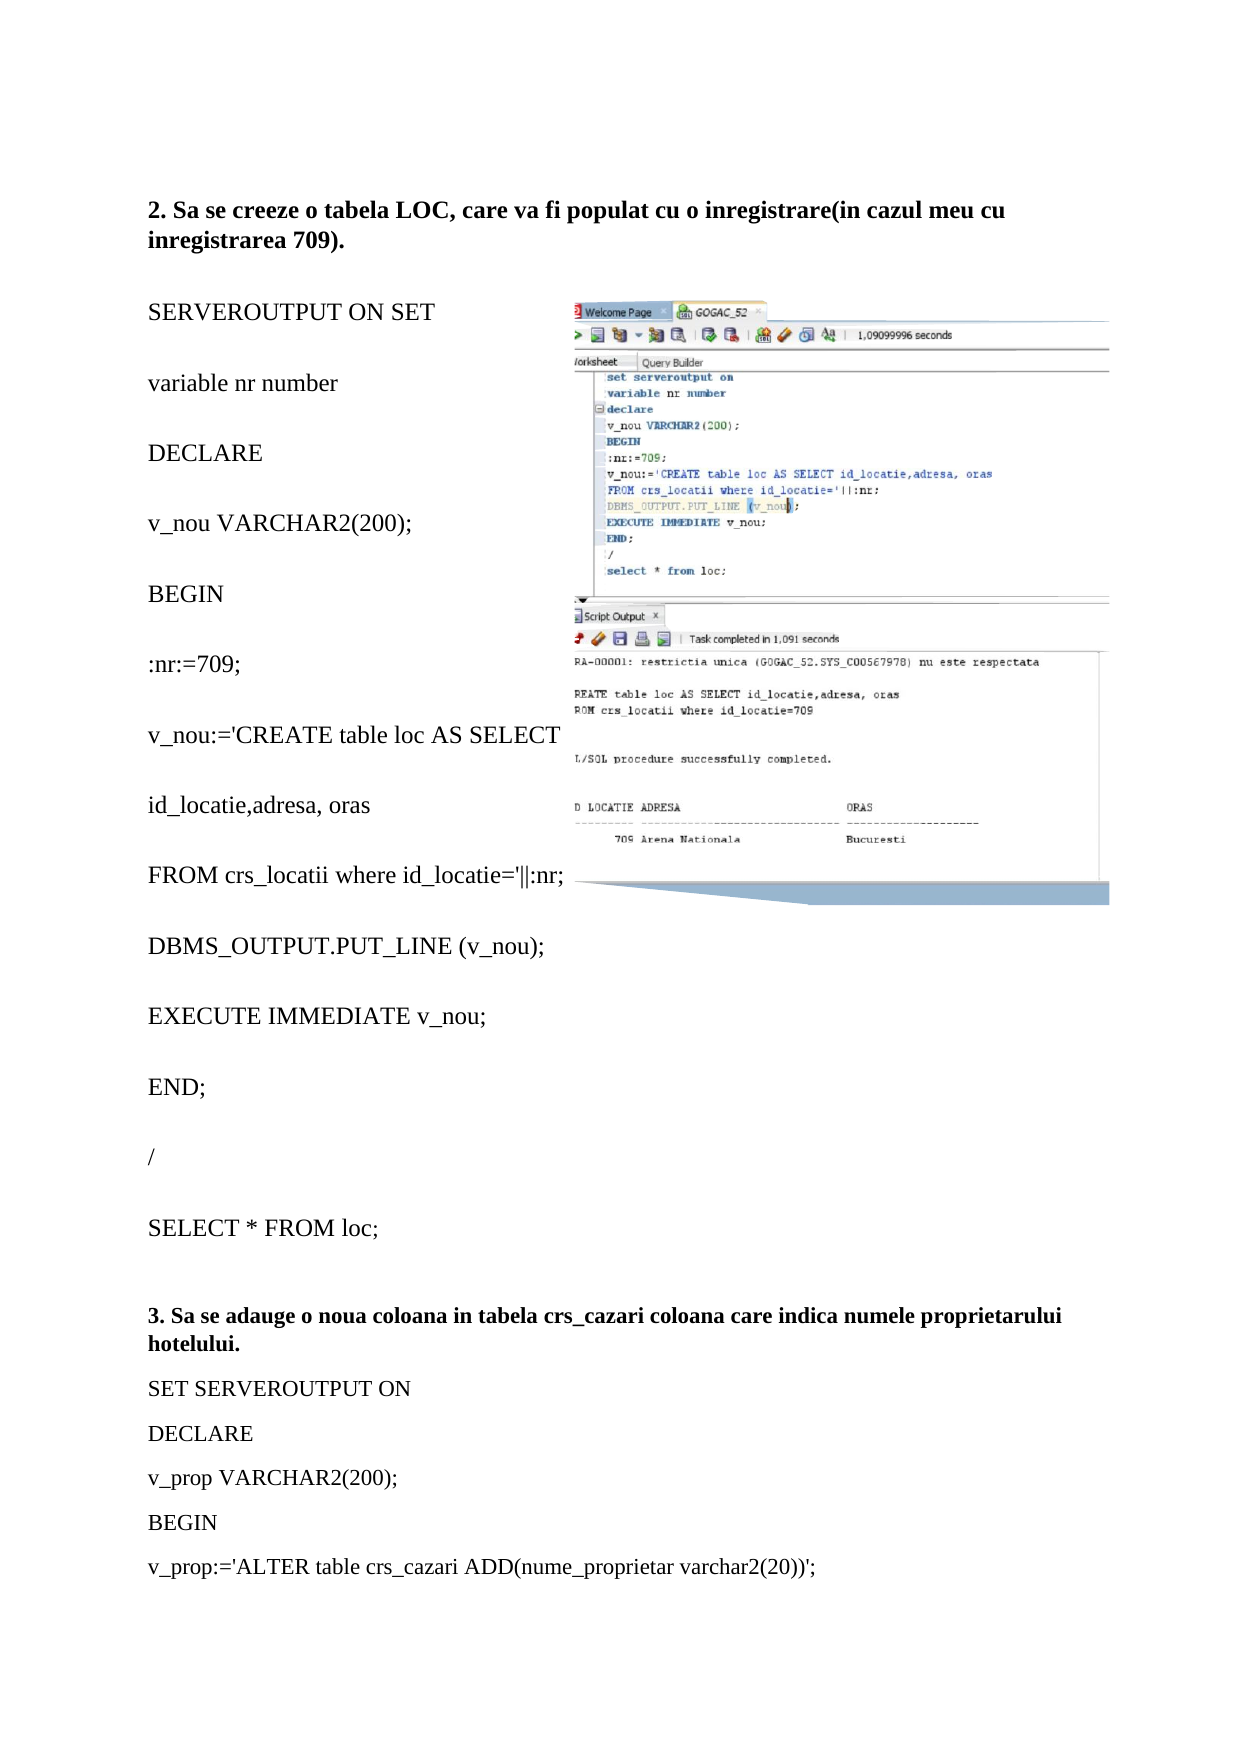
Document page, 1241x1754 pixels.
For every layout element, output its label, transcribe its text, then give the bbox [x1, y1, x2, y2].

text END; [148, 1072, 1093, 1101]
text v_nou:='CREATE table loc AS SELECT [148, 720, 1093, 748]
text [588, 597, 1093, 601]
text v_prop VARCHAR2(200); [148, 1464, 1093, 1491]
text v_nou VARCHAR2(200); [148, 508, 592, 537]
text BEGIN [148, 579, 606, 608]
text 2. Sa se creeze o tabela LOC, care va fi populat cu o inregistrare(in cazul meu cu inregistrarea 709). [148, 195, 1093, 254]
text [666, 604, 1093, 608]
text / [148, 1142, 1093, 1171]
text 3. Sa se adauge o noua coloana in tabela crs_cazari coloana care indica numele proprietarului hotelului. [148, 1303, 1093, 1357]
text [596, 579, 1093, 594]
text DBMS_OUTPUT.PUT_LINE (v_nou); [148, 931, 1093, 960]
text BEGIN [148, 1509, 1093, 1535]
text EXECUTE IMMEDIATE v_nou; [148, 1001, 1093, 1030]
text FROM crs_locatii where id_locatie='||:nr; [148, 861, 1093, 889]
text variable nr number [148, 368, 636, 396]
text SELECT * FROM loc; [148, 1213, 1093, 1241]
text :nr:=709; [148, 649, 1093, 678]
text id_locatie,adresa, oras [148, 790, 1093, 819]
text SET SERVEROUTPUT ON [148, 1375, 1093, 1401]
text SERVEROUTPUT ON SET [148, 297, 1093, 326]
text [596, 373, 1093, 396]
text [596, 438, 1093, 467]
text DECLARE [148, 438, 592, 467]
text DECLARE [148, 1420, 1093, 1446]
text v_prop:='ALTER table crs_cazari ADD(nume_proprietar varchar2(20))'; [148, 1553, 1093, 1580]
text [598, 508, 1093, 537]
